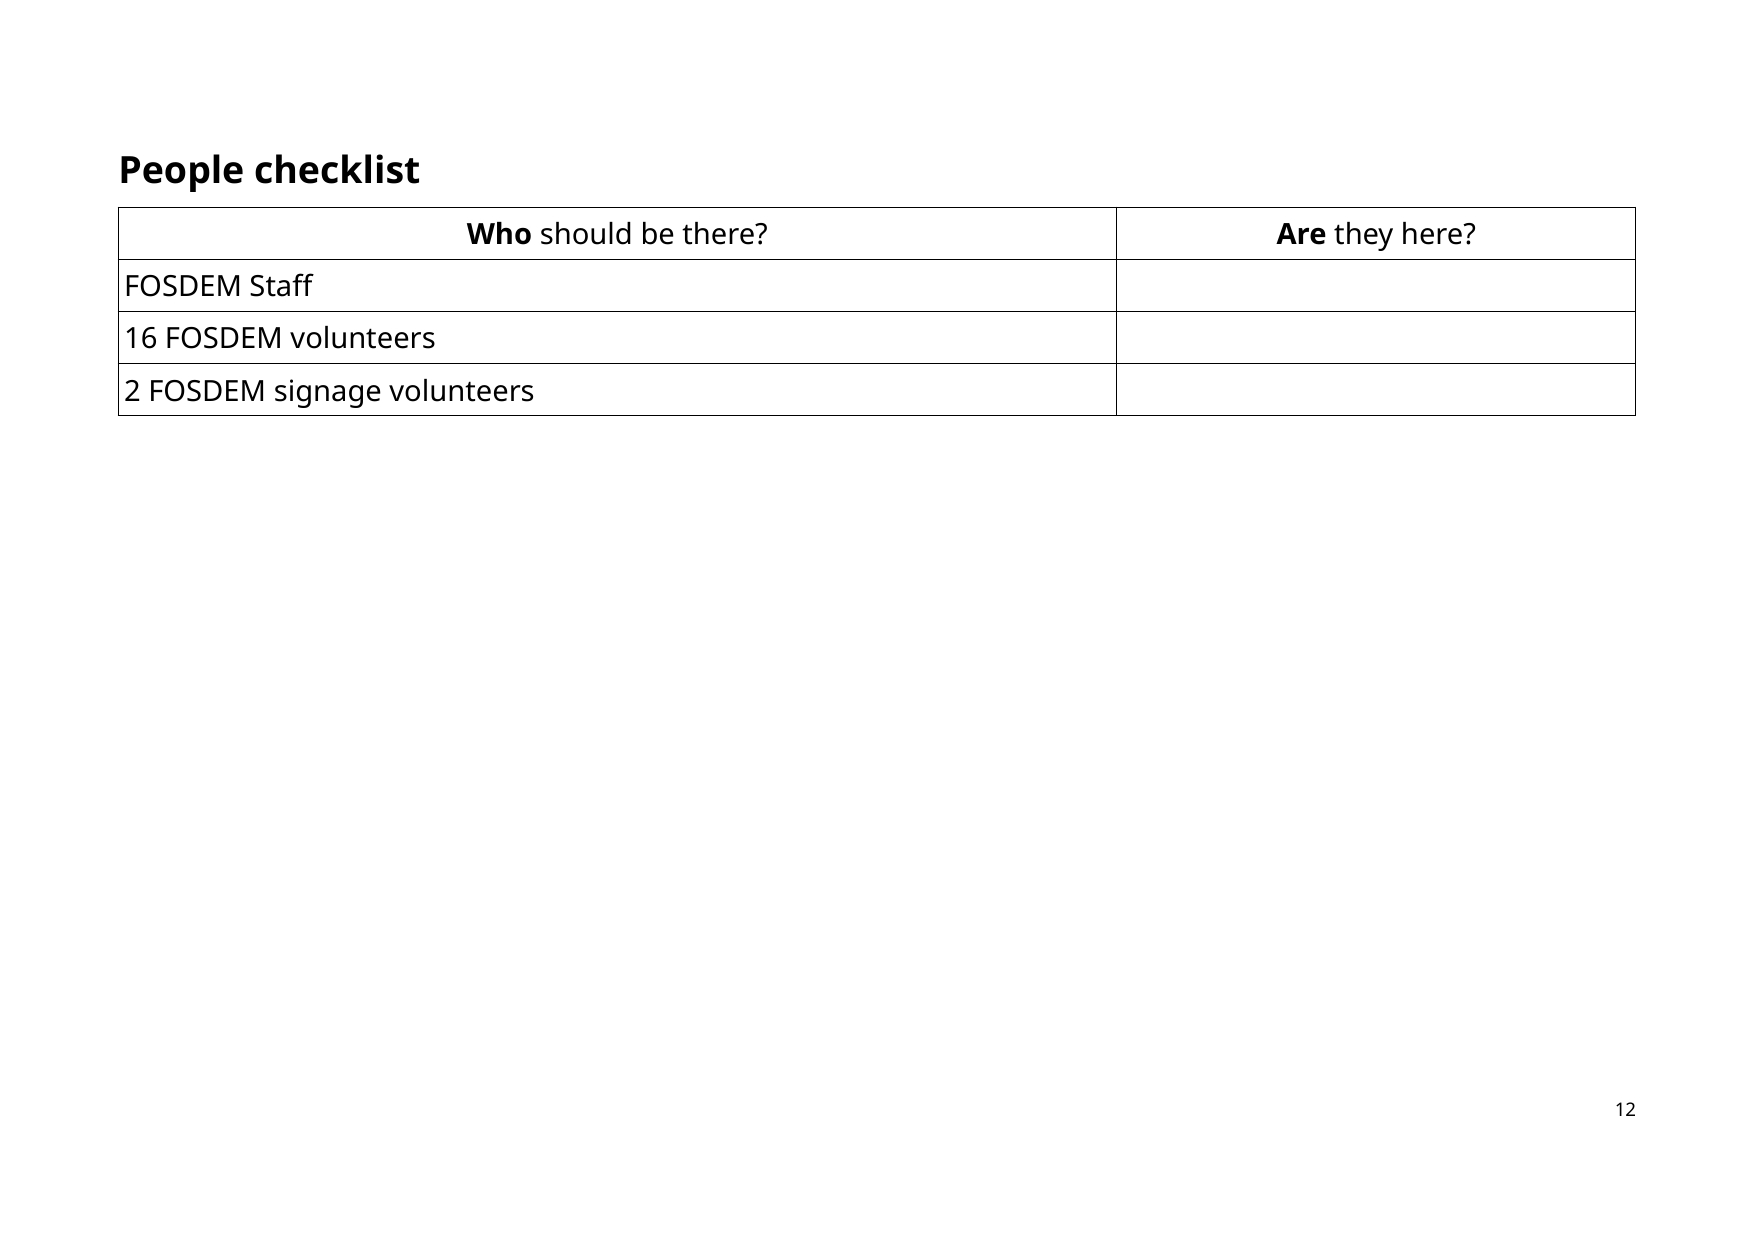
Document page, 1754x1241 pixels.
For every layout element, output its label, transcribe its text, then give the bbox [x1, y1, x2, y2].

table_cell 16 FOSDEM volunteers [119, 312, 1116, 363]
table_cell [1117, 312, 1635, 363]
table_header Are they here? [1117, 208, 1635, 259]
subtitle People checklist [118, 143, 1636, 194]
table_cell 2 FOSDEM signage volunteers [119, 364, 1116, 415]
table_cell FOSDEM Staff [119, 260, 1116, 311]
table_cell [1117, 260, 1635, 311]
table_header Who should be there? [119, 208, 1116, 259]
table_cell [1117, 364, 1635, 415]
